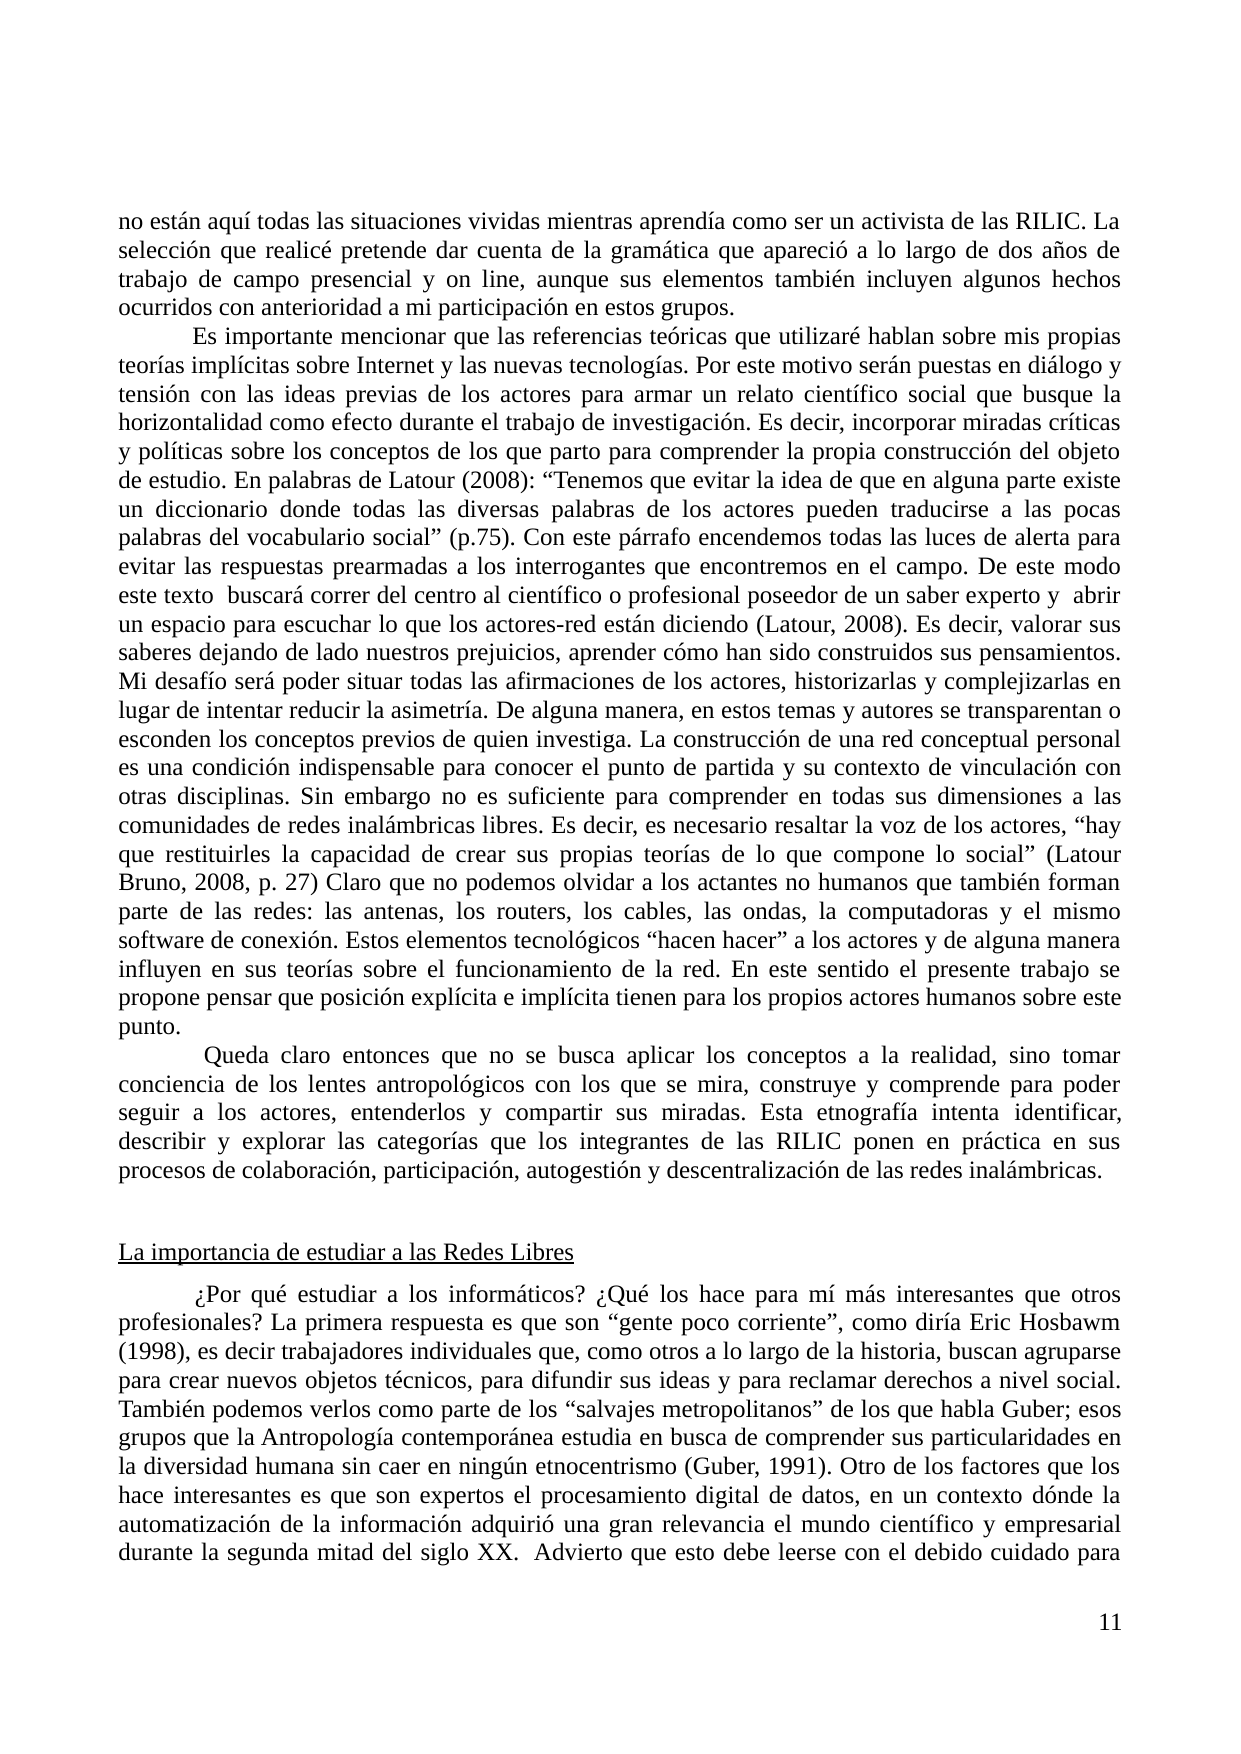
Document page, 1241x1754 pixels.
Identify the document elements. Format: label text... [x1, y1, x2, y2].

text no están aquí todas las situaciones vividas mientras aprendía como ser un activista de las RILIC. La selección que realicé pretende dar cuenta de la gramática que apareció a lo largo de dos años de trabajo de campo presencial y on line, aunque sus elementos también incluyen algunos hechos ocurridos con anterioridad a mi participación en estos grupos. [118, 206, 1122, 321]
text Es importante mencionar que las referencias teóricas que utilizaré hablan sobre mis propias teorías implícitas sobre Internet y las nuevas tecnologías. Por este motivo serán puestas en diálogo y tensión con las ideas previas de los actores para armar un relato científico social que busque la horizontalidad como efecto durante el trabajo de investigación. Es decir, incorporar miradas críticas y políticas sobre los conceptos de los que parto para comprender la propia construcción del objeto de estudio. En palabras de Latour (2008): “Tenemos que evitar la idea de que en alguna parte existe un diccionario donde todas las diversas palabras de los actores pueden traducirse a las pocas palabras del vocabulario social” (p.75). Con este párrafo encendemos todas las luces de alerta para evitar las respuestas prearmadas a los interrogantes que encontremos en el campo. De este modo este texto buscará correr del centro al científico o profesional poseedor de un saber experto y abrir un espacio para escuchar lo que los actores-red están diciendo (Latour, 2008). Es decir, valorar sus saberes dejando de lado nuestros prejuicios, aprender cómo han sido construidos sus pensamientos. Mi desafío será poder situar todas las afirmaciones de los actores, historizarlas y complejizarlas en lugar de intentar reducir la asimetría. De alguna manera, en estos temas y autores se transparentan o esconden los conceptos previos de quien investiga. La construcción de una red conceptual personal es una condición indispensable para conocer el punto de partida y su contexto de vinculación con otras disciplinas. Sin embargo no es suficiente para comprender en todas sus dimensiones a las comunidades de redes inalámbricas libres. Es decir, es necesario resaltar la voz de los actores, “hay que restituirles la capacidad de crear sus propias teorías de lo que compone lo social” (Latour Bruno, 2008, p. 27) Claro que no podemos olvidar a los actantes no humanos que también forman parte de las redes: las antenas, los routers, los cables, las ondas, la computadoras y el mismo software de conexión. Estos elementos tecnológicos “hacen hacer” a los actores y de alguna manera influyen en sus teorías sobre el funcionamiento de la red. En este sentido el presente trabajo se propone pensar que posición explícita e implícita tienen para los propios actores humanos sobre este punto. [118, 321, 1122, 1040]
text ¿Por qué estudiar a los informáticos? ¿Qué los hace para mí más interesantes que otros profesionales? La primera respuesta es que son “gente poco corriente”, como diría Eric Hosbawm (1998), es decir trabajadores individuales que, como otros a lo largo de la historia, buscan agruparse para crear nuevos objetos técnicos, para difundir sus ideas y para reclamar derechos a nivel social. También podemos verlos como parte de los “salvajes metropolitanos” de los que habla Guber; esos grupos que la Antropología contemporánea estudia en busca de comprender sus particularidades en la diversidad humana sin caer en ningún etnocentrismo (Guber, 1991). Otro de los factores que los hace interesantes es que son expertos el procesamiento digital de datos, en un contexto dónde la automatización de la información adquirió una gran relevancia el mundo científico y empresarial durante la segunda mitad del siglo XX. Advierto que esto debe leerse con el debido cuidado para [118, 1279, 1122, 1566]
text Queda claro entonces que no se busca aplicar los conceptos a la realidad, sino tomar conciencia de los lentes antropológicos con los que se mira, construye y comprende para poder seguir a los actores, entenderlos y compartir sus miradas. Esta etnografía intenta identificar, describir y explorar las categorías que los integrantes de las RILIC ponen en práctica en sus procesos de colaboración, participación, autogestión y descentralización de las redes inalámbricas. [118, 1040, 1122, 1184]
subtitle La importancia de estudiar a las Redes Libres [118, 1237, 1122, 1266]
